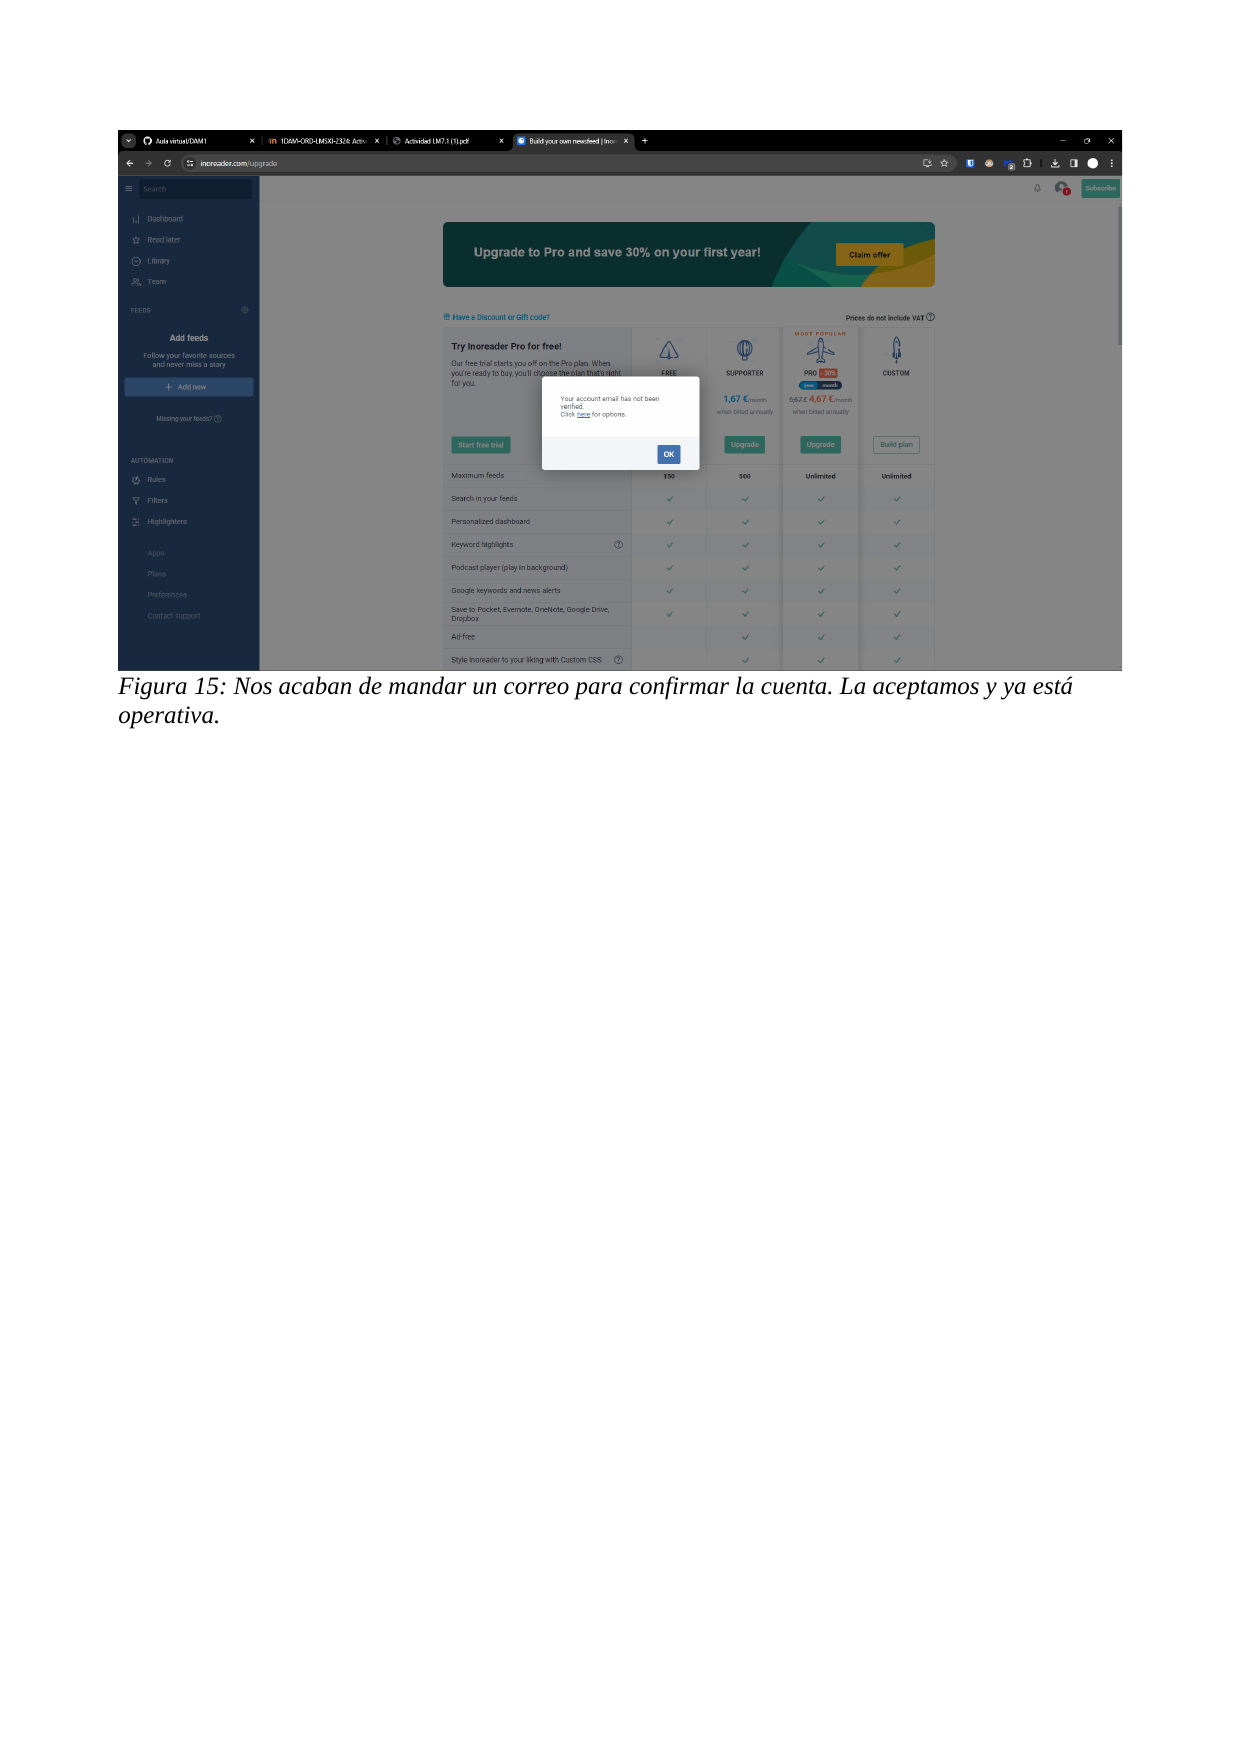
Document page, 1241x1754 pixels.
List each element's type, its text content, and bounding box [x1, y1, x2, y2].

text Figura 15: Nos acaban de mandar un correo para confirmar la cuenta. La aceptamos y ya está operativa. [118, 671, 1122, 728]
picture [118, 130, 1123, 671]
